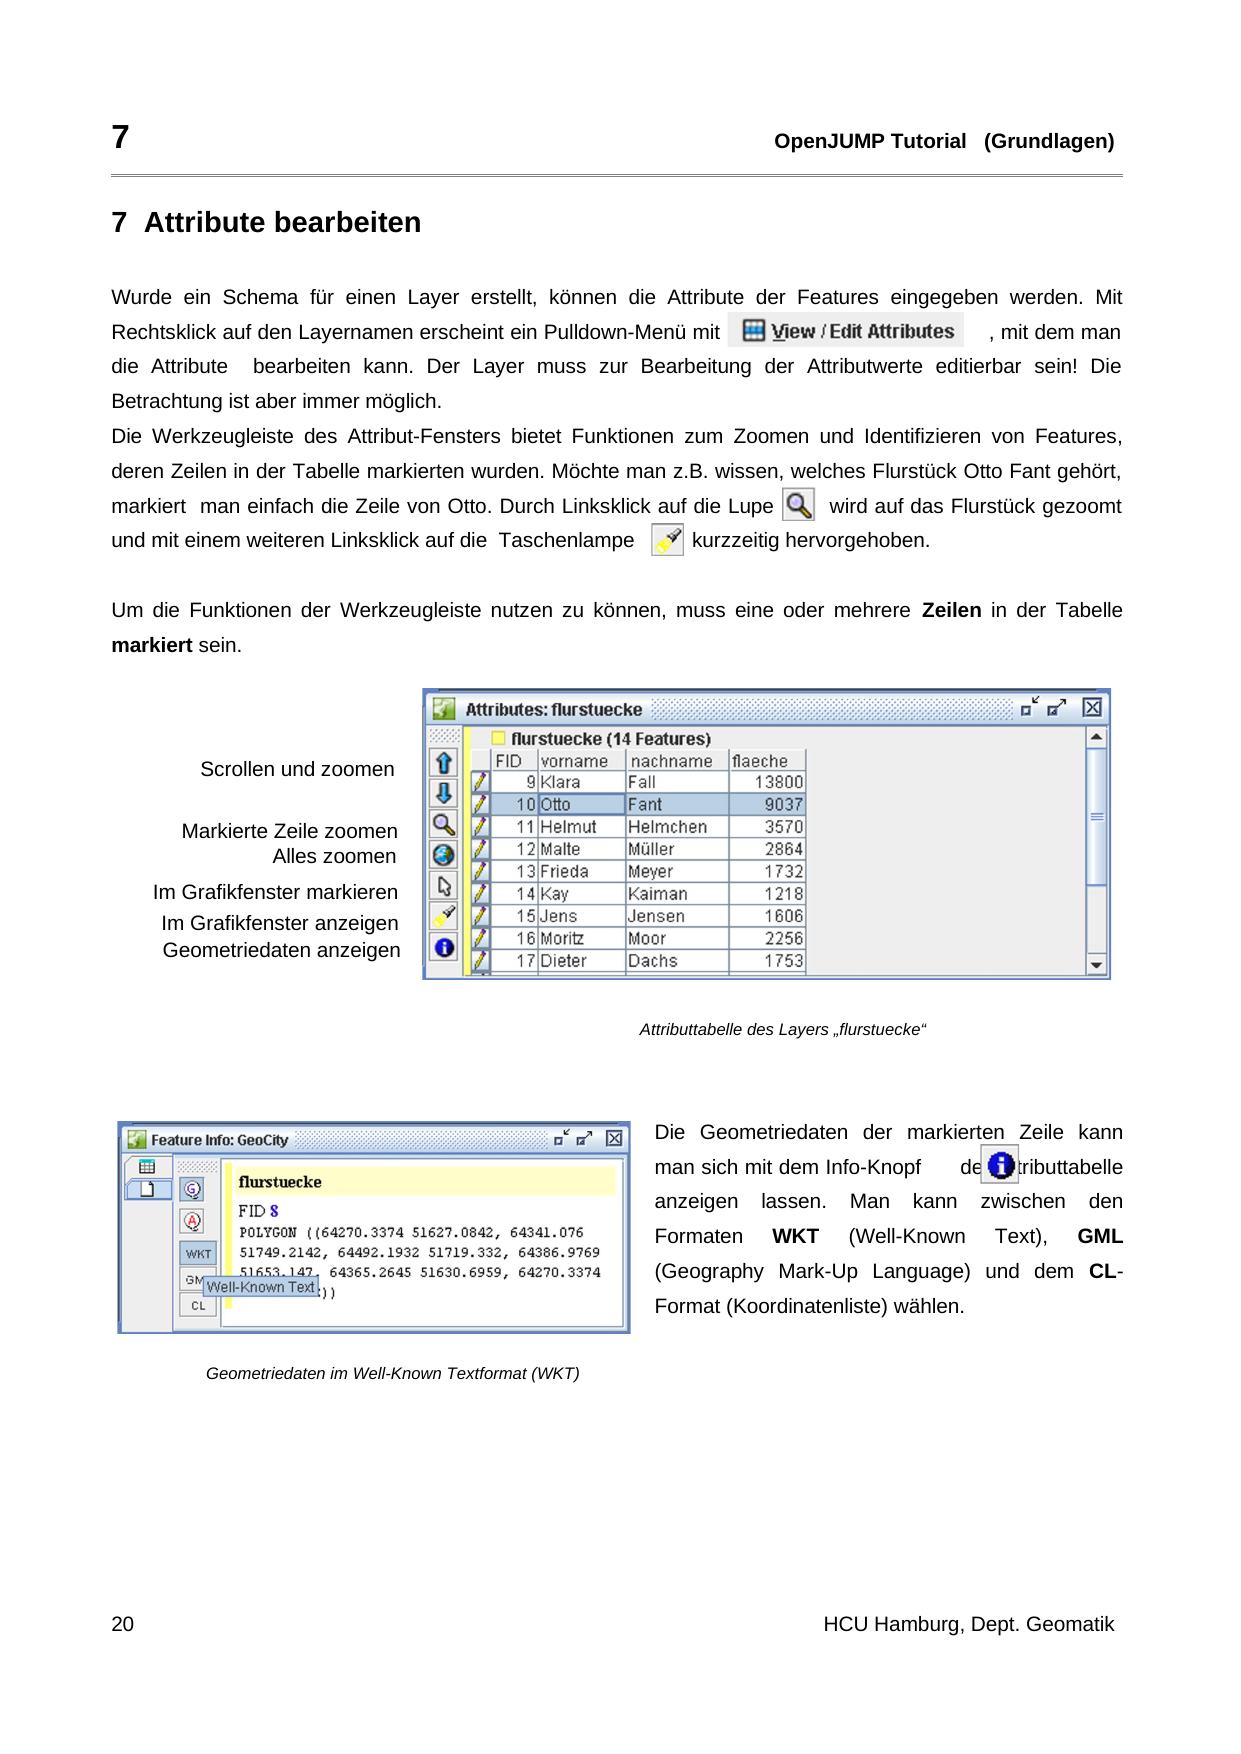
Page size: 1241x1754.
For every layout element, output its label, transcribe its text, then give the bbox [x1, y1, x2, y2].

picture [980, 1144, 1020, 1184]
text Geometriedaten im Well-Known Textformat (WKT) [111, 1364, 1123, 1383]
text Wurde ein Schema für einen Layer erstellt, können die Attribute der Features eingegeben werden. Mit Rechtsklick auf den Layernamen erscheint ein Pulldown-Menü mit , mit dem man die Attribute bearbeiten kann. Der Layer muss zur Bearbeitung der Attributwerte editierbar sein! Die Betrachtung ist aber immer möglich. Die Werkzeugleiste des Attribut-Fensters bietet Funktionen zum Zoomen und Identifizieren von Features, deren Zeilen in der Tabelle markierten wurden. Möchte man z.B. wissen, welches Flurstück Otto Fant gehört, markiert man einfach die Zeile von Otto. Durch Linksklick auf die Lupe wird auf das Flurstück gezoomt und mit einem weiteren Linksklick auf die Taschenlampe kurzzeitig hervorgehoben. [111, 286, 1123, 552]
picture [726, 312, 964, 347]
subtitle Attribute bearbeiten [111, 206, 1123, 238]
picture [651, 523, 684, 556]
text Um die Funktionen der Werkzeugleiste nutzen zu können, muss eine oder mehrere Zeilen in der Tabelle markiert sein. [111, 599, 1123, 657]
picture [422, 688, 1112, 980]
picture [782, 486, 817, 521]
text Attributtabelle des Layers „flurstuecke“ [111, 1016, 1123, 1039]
text Die Geometriedaten der markierten Zeile kann man sich mit dem Info-Knopf der Attributtabelle anzeigen lassen. Man kann zwischen den Formaten WKT (Well-Known Text), GML (Geography Mark-Up Language) und dem CL-Format (Koordinatenliste) wählen. [631, 1121, 1123, 1318]
picture [117, 1121, 631, 1334]
